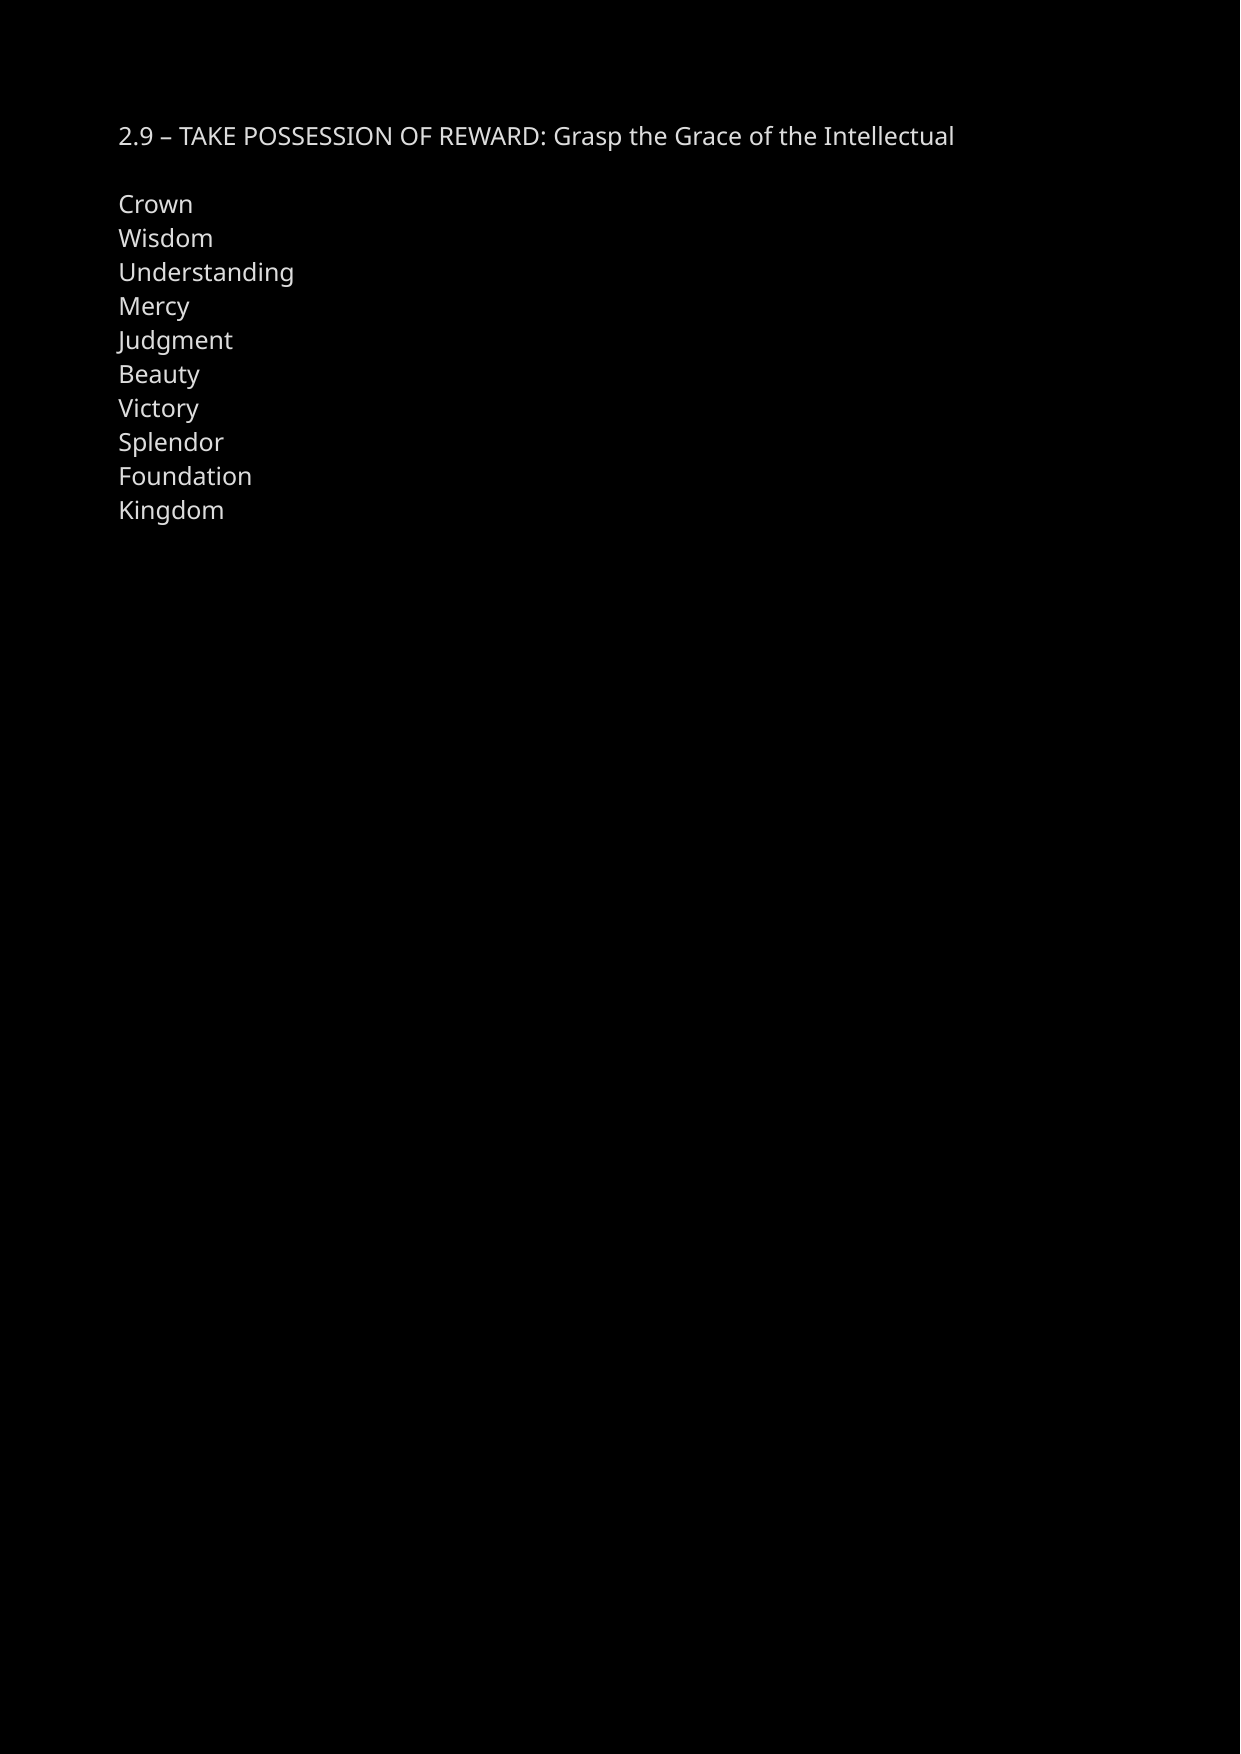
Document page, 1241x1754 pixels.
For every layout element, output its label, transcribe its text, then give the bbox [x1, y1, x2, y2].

text Kingdom [118, 493, 1122, 527]
text Foundation [118, 459, 1122, 493]
text 2.9 – TAKE POSSESSION OF REWARD: Grasp the Grace of the Intellectual [118, 118, 1122, 152]
text Mercy [118, 288, 1122, 322]
text Wisdom [118, 220, 1122, 254]
text Crown [118, 186, 1122, 220]
text Beauty [118, 357, 1122, 391]
text Splendor [118, 425, 1122, 459]
text Understanding [118, 254, 1122, 288]
text Victory [118, 391, 1122, 425]
text Judgment [118, 322, 1122, 357]
